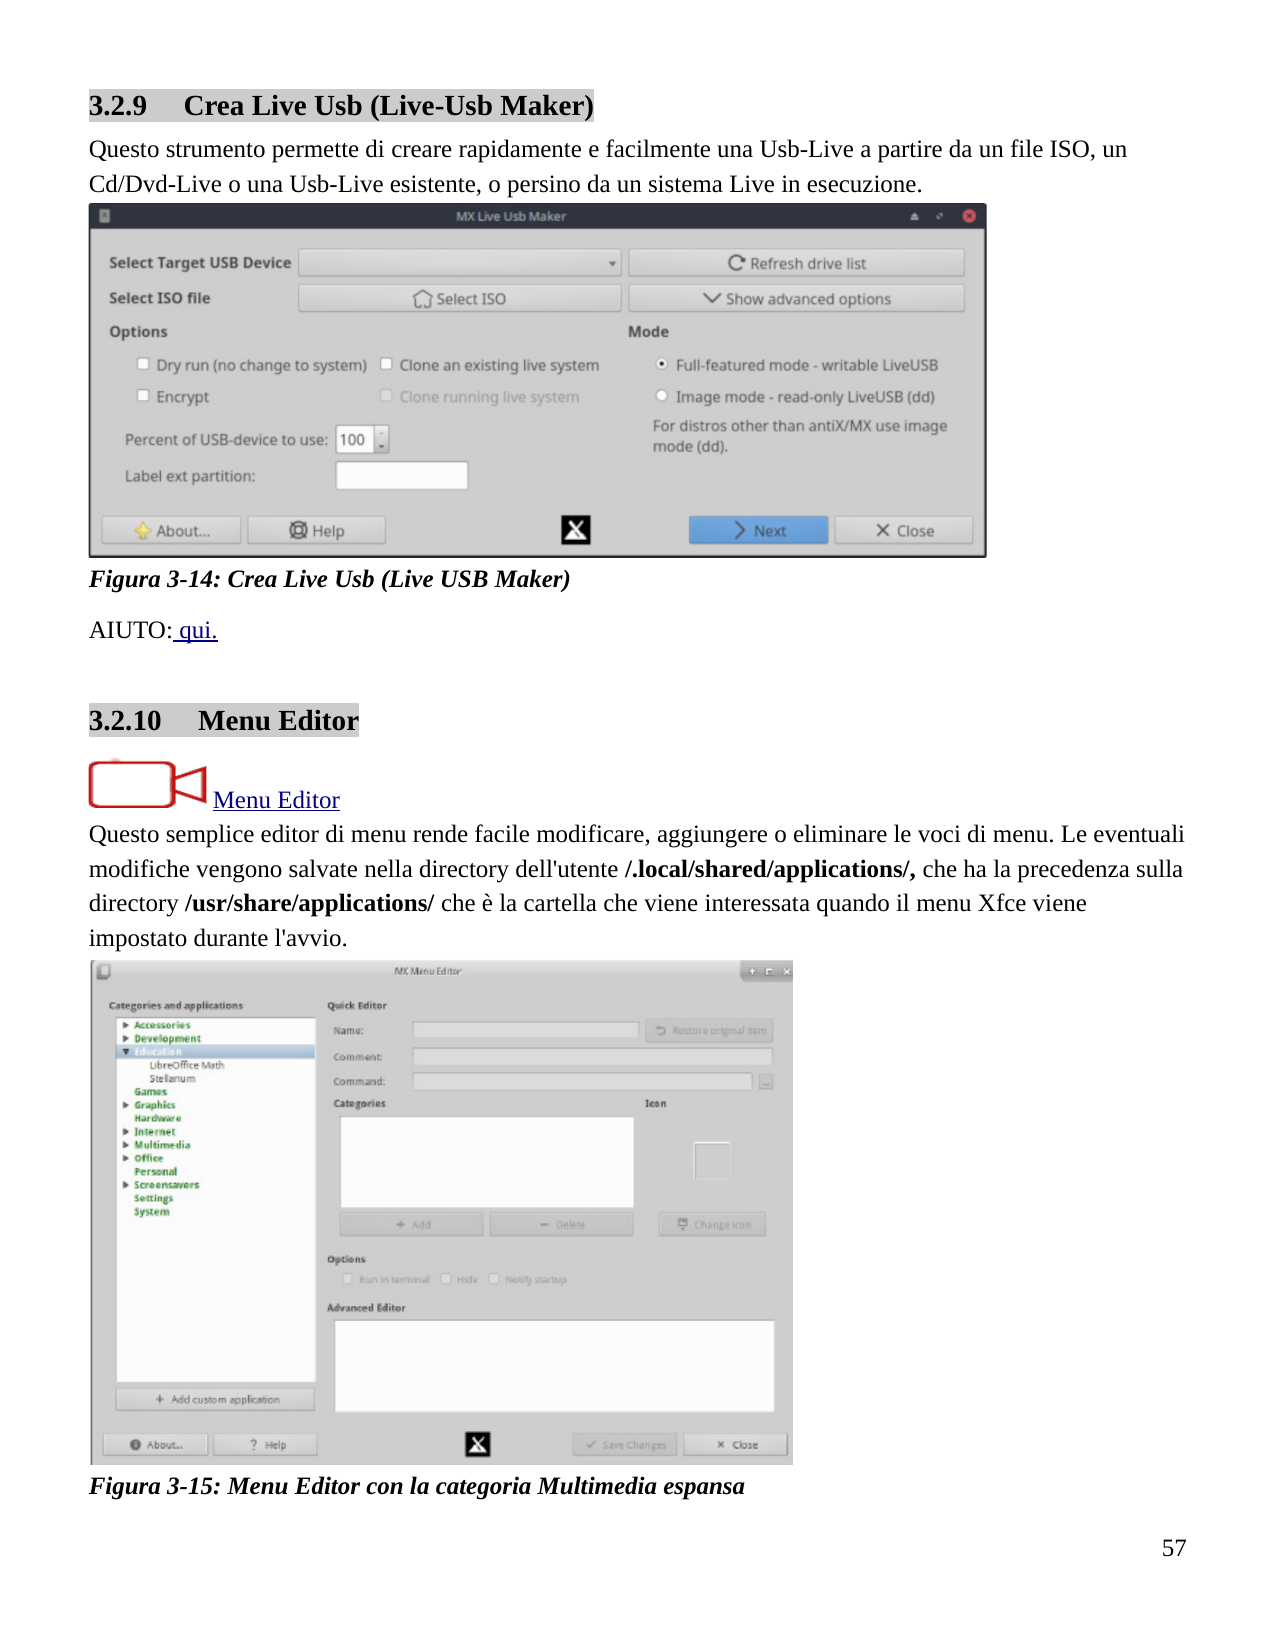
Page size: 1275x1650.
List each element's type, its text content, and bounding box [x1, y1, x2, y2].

text Figura 3-15: Menu Editor con la categoria Multimedia espansa [88, 1471, 1186, 1499]
text Questo semplice editor di menu rende facile modificare, aggiungere o eliminare le voci di menu. Le eventuali modifiche vengono salvate nella directory dell'utente /.local/shared/applications/, che ha la precedenza sulla directory /usr/share/applications/ che è la cartella che viene interessata quando il menu Xfce viene impostato durante l'avvio. [88, 819, 1186, 951]
text AIUTO: qui. [88, 615, 1186, 644]
picture [88, 957, 793, 1465]
subtitle 3.2.9 Crea Live Usb (Live-Usb Maker) [88, 88, 1186, 122]
picture [88, 749, 207, 808]
picture [88, 203, 987, 558]
text Figura 3-14: Crea Live Usb (Live USB Maker) [88, 564, 1186, 592]
text Menu Editor [88, 749, 1186, 813]
text Questo strumento permette di creare rapidamente e facilmente una Usb-Live a partire da un file ISO, un Cd/Dvd-Live o una Usb-Live esistente, o persino da un sistema Live in esecuzione. [88, 134, 1186, 198]
subtitle 3.2.10 Menu Editor [359, 703, 1186, 737]
